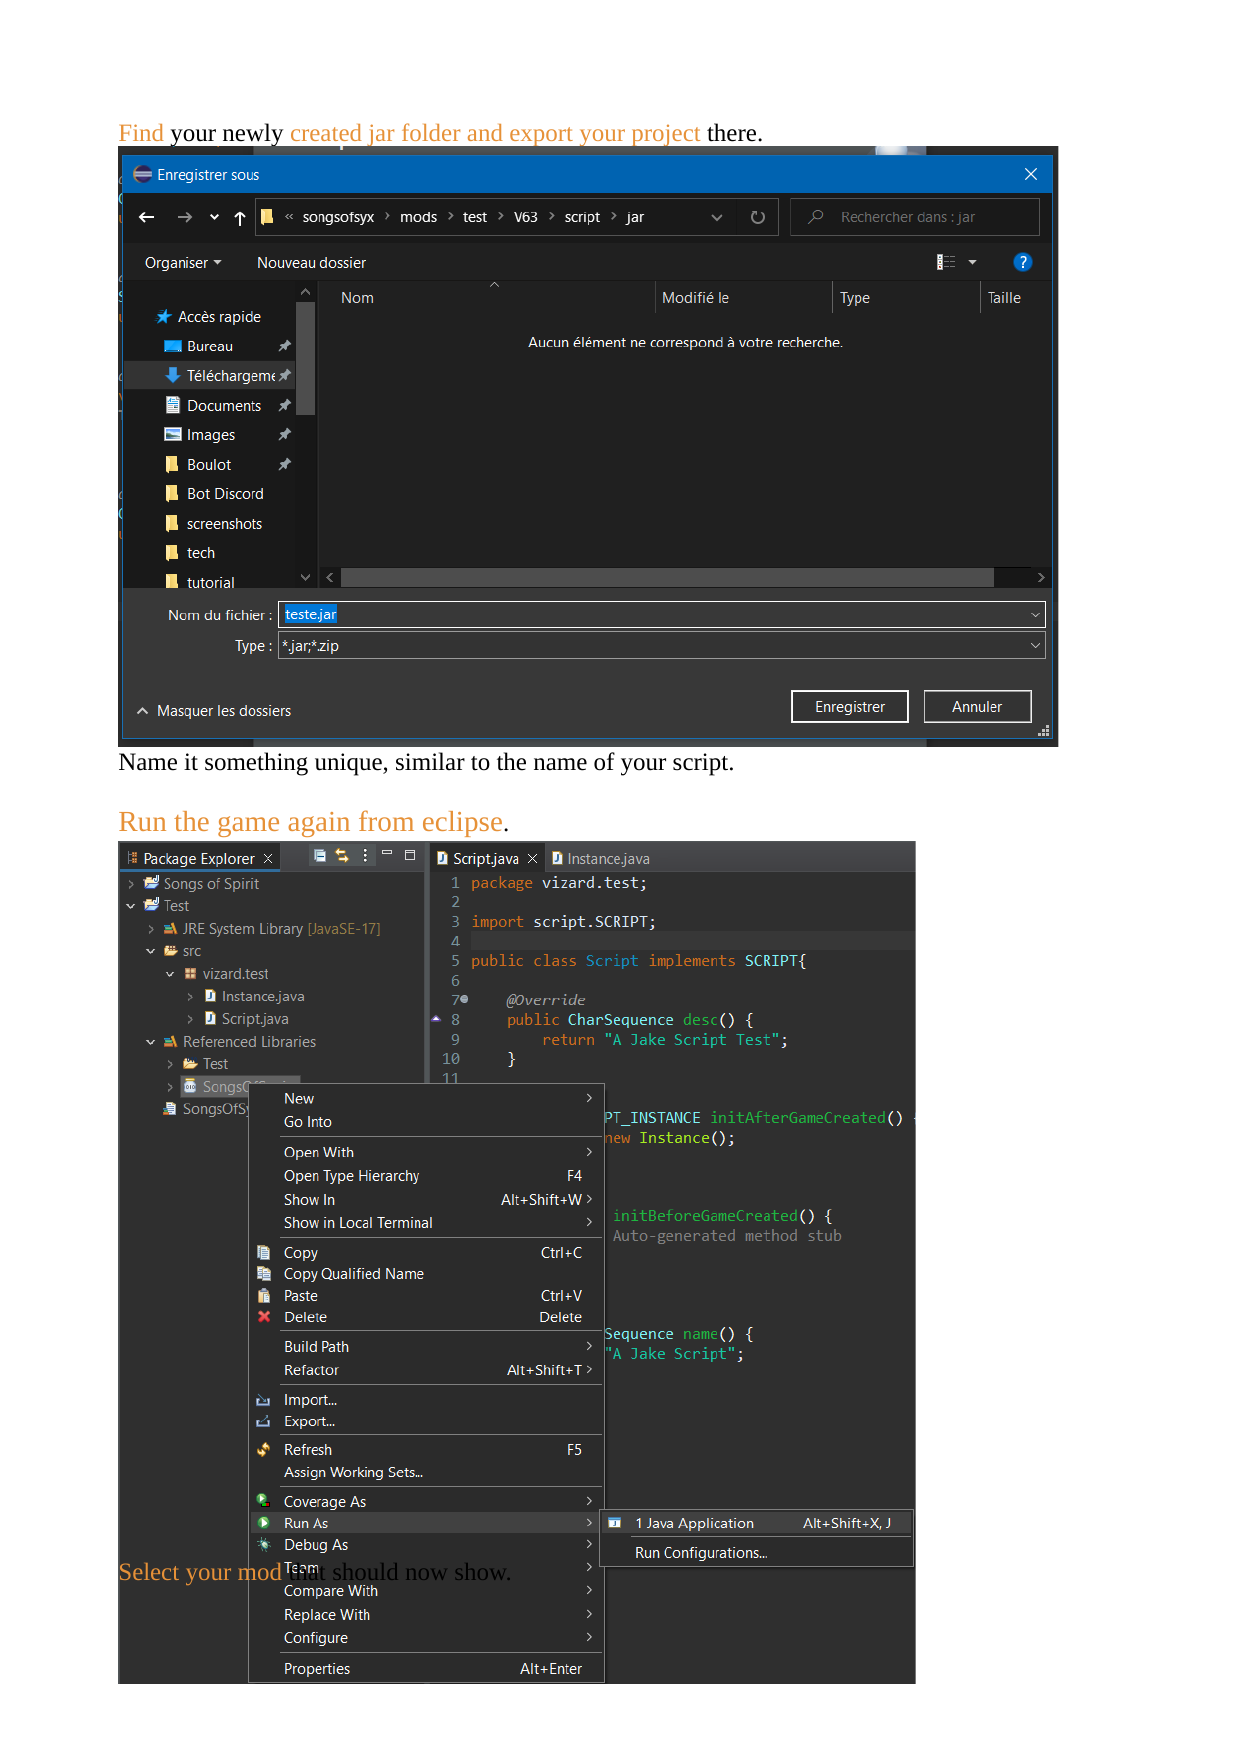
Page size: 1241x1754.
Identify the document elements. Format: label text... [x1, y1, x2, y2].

text Select your mod that should now show. [916, 1557, 1122, 1585]
text Name it something unique, similar to the name of your script. [118, 747, 1122, 776]
text Find your newly created jar folder and export your project there. [118, 118, 1122, 147]
picture [118, 146, 1059, 747]
picture [118, 841, 916, 1684]
text Run the game again from eclipse. [118, 804, 1122, 838]
